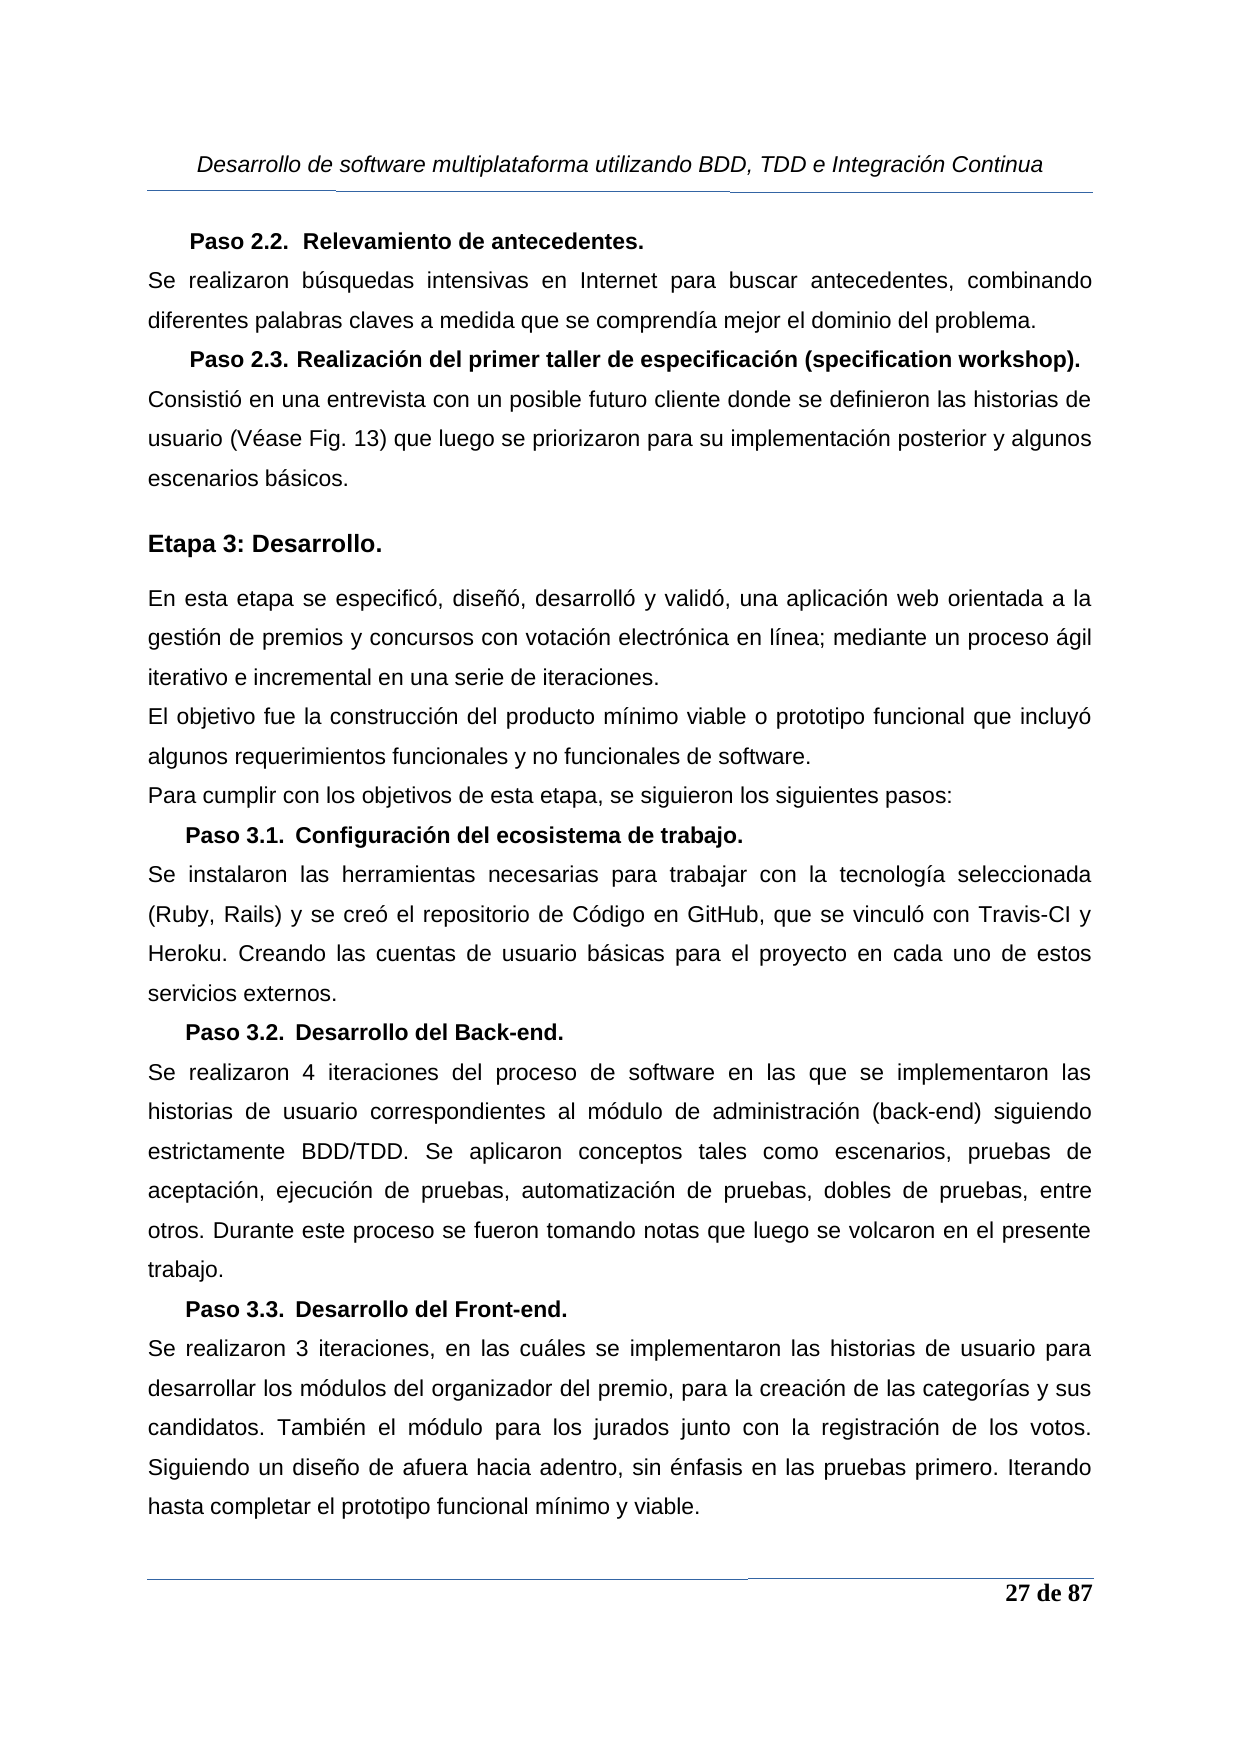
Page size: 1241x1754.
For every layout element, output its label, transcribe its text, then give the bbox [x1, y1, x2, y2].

text Se realizaron búsquedas intensivas en Internet para buscar antecedentes, combinando diferentes palabras claves a medida que se comprendía mejor el dominio del problema. [148, 267, 1093, 333]
text Se realizaron 3 iteraciones, en las cuáles se implementaron las historias de usuario para desarrollar los módulos del organizador del premio, para la creación de las categorías y sus candidatos. También el módulo para los jurados junto con la registración de los votos. Siguiendo un diseño de afuera hacia adentro, sin énfasis en las pruebas primero. Iterando hasta completar el prototipo funcional mínimo y viable. [148, 1335, 1093, 1519]
list Desarrollo del Back-end. [185, 1019, 1093, 1046]
list Relevamiento de antecedentes. [183, 228, 1093, 254]
text Se instalaron las herramientas necesarias para trabajar con la tecnología seleccionada (Ruby, Rails) y se creó el repositorio de Código en GitHub, que se vinculó con Travis-CI y Heroku. Creando las cuentas de usuario básicas para el proyecto en cada uno de estos servicios externos. [148, 861, 1093, 1006]
subtitle Etapa 3: Desarrollo. [148, 529, 1093, 558]
text El objetivo fue la construcción del producto mínimo viable o prototipo funcional que incluyó algunos requerimientos funcionales y no funcionales de software. [148, 703, 1093, 769]
text Para cumplir con los objetivos de esta etapa, se siguieron los siguientes pasos: [148, 782, 1093, 809]
text Consistió en una entrevista con un posible futuro cliente donde se definieron las historias de usuario (Véase Fig. 13) que luego se priorizaron para su implementación posterior y algunos escenarios básicos. [148, 386, 1093, 491]
list Desarrollo del Front-end. [185, 1296, 1093, 1322]
text En esta etapa se especificó, diseñó, desarrolló y validó, una aplicación web orientada a la gestión de premios y concursos con votación electrónica en línea; mediante un proceso ágil iterativo e incremental en una serie de iteraciones. [148, 585, 1093, 690]
list Realización del primer taller de especificación (specification workshop). [183, 346, 1093, 373]
text Se realizaron 4 iteraciones del proceso de software en las que se implementaron las historias de usuario correspondientes al módulo de administración (back-end) siguiendo estrictamente BDD/TDD. Se aplicaron conceptos tales como escenarios, pruebas de aceptación, ejecución de pruebas, automatización de pruebas, dobles de pruebas, entre otros. Durante este proceso se fueron tomando notas que luego se volcaron en el presente trabajo. [148, 1059, 1093, 1282]
list Configuración del ecosistema de trabajo. [185, 822, 1093, 848]
